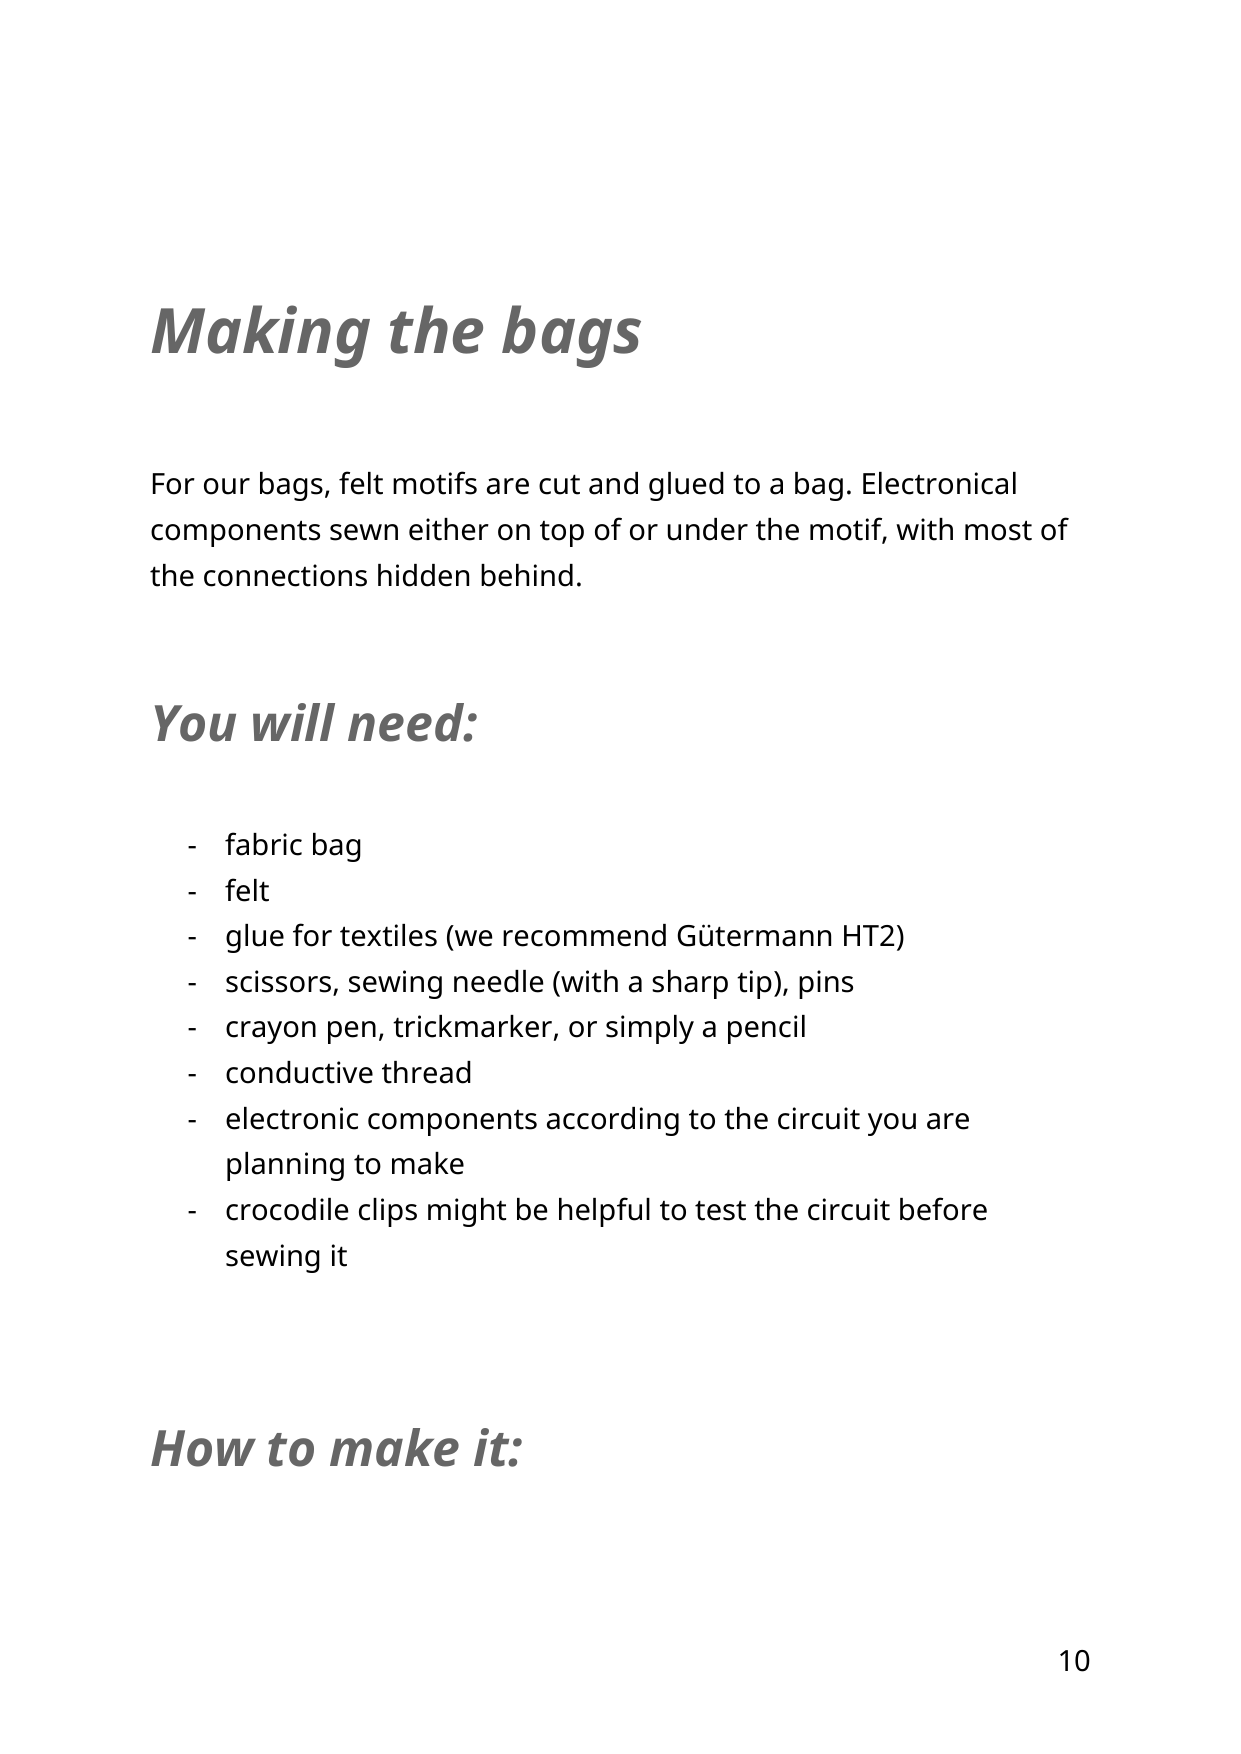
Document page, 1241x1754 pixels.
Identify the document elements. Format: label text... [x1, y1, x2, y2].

list crayon pen, trickmarker, or simply a pencil [187, 1007, 1091, 1046]
list conductive thread [187, 1052, 1091, 1092]
subtitle You will need: [150, 688, 1091, 756]
subtitle Making the bags [150, 287, 1091, 372]
text For our bags, felt motifs are cut and glued to a bag. Electronical components sewn either on top of or under the motif, with most of the connections hidden behind. [150, 464, 1091, 594]
list scissors, sewing needle (with a sharp tip), pins [187, 961, 1091, 1001]
list crocodile clips might be helpful to test the circuit before sewing it [187, 1189, 1091, 1274]
list glue for textiles (we recommend Gütermann HT2) [187, 916, 1091, 955]
subtitle How to make it: [150, 1413, 1091, 1482]
list felt [187, 870, 1091, 909]
list fabric bag [187, 824, 1091, 864]
list electronic components according to the circuit you are planning to make [187, 1098, 1091, 1183]
